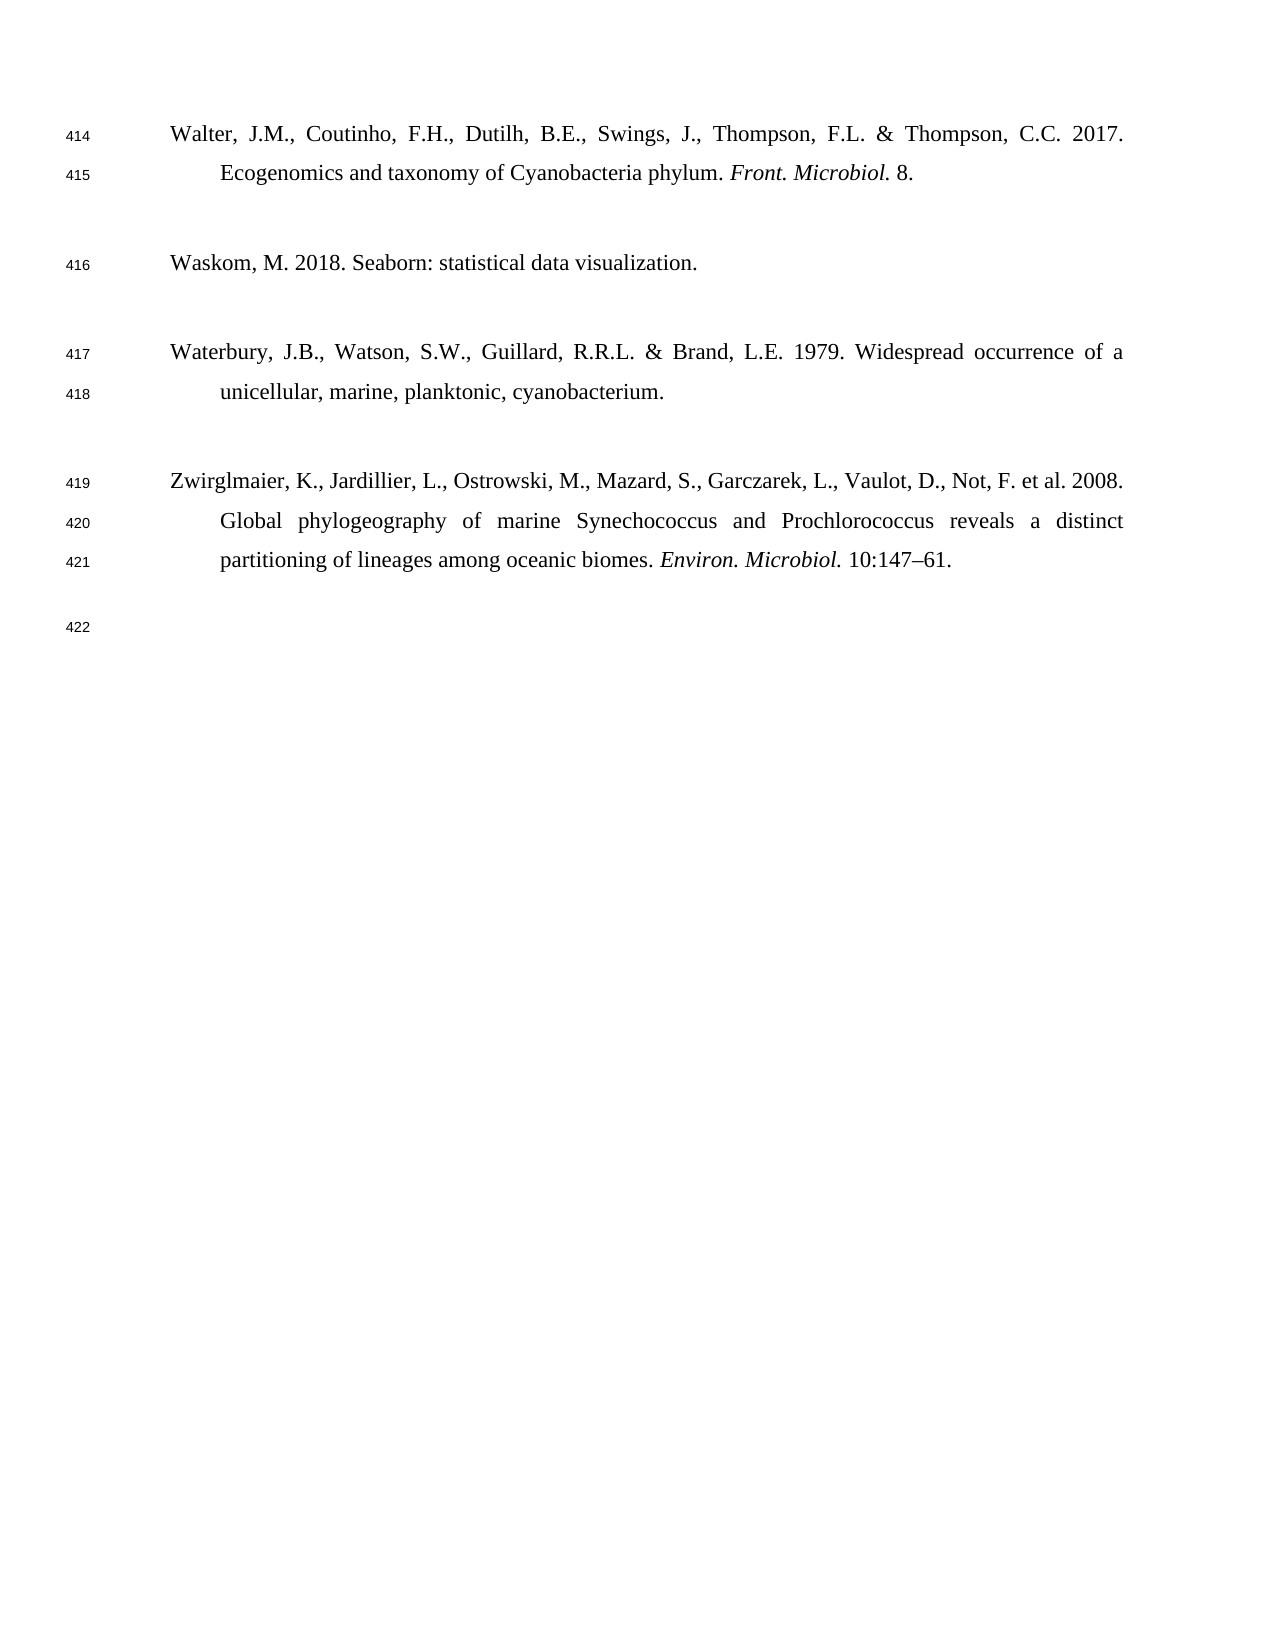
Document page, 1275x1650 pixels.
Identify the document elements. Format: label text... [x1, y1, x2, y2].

text Zwirglmaier, K., Jardillier, L., Ostrowski, M., Mazard, S., Garczarek, L., Vaulot, D., Not, F. et al. 2008. Global phylogeography of marine Synechococcus and Prochlorococcus reveals a distinct partitioning of lineages among oceanic biomes. Environ. Microbiol. 10:147–61. [170, 467, 1125, 573]
text Waskom, M. 2018. Seaborn: statistical data visualization. [170, 249, 1125, 275]
text Walter, J.M., Coutinho, F.H., Dutilh, B.E., Swings, J., Thompson, F.L. & Thompson, C.C. 2017. Ecogenomics and taxonomy of Cyanobacteria phylum. Front. Microbiol. 8. [170, 120, 1125, 186]
text Waterbury, J.B., Watson, S.W., Guillard, R.R.L. & Brand, L.E. 1979. Widespread occurrence of a unicellular, marine, planktonic, cyanobacterium. [170, 338, 1125, 404]
